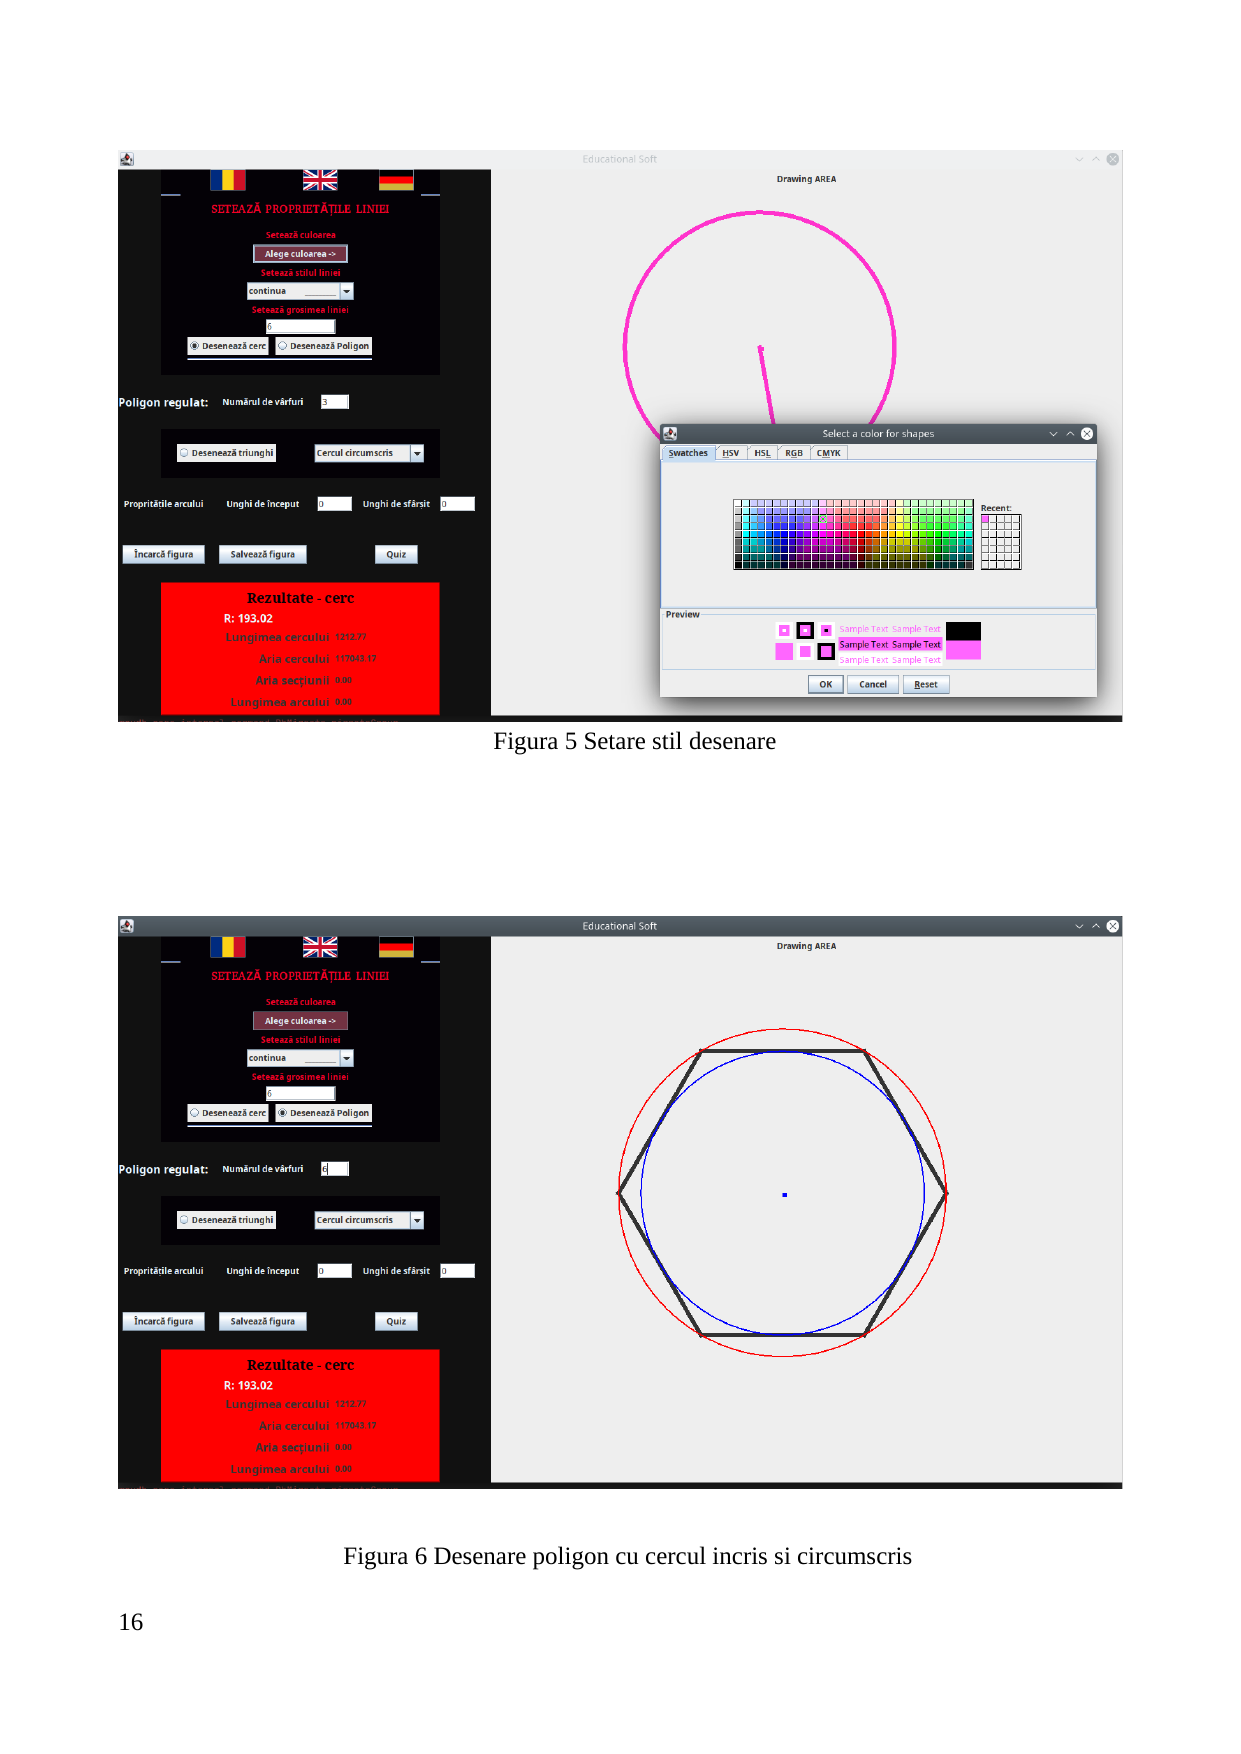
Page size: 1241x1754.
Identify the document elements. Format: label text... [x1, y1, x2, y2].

text Figura 5 Setare stil desenare [118, 722, 1122, 755]
picture [118, 916, 1123, 1489]
text Figura 6 Desenare poligon cu cercul incris si circumscris [118, 1541, 1122, 1569]
picture [118, 150, 1123, 722]
